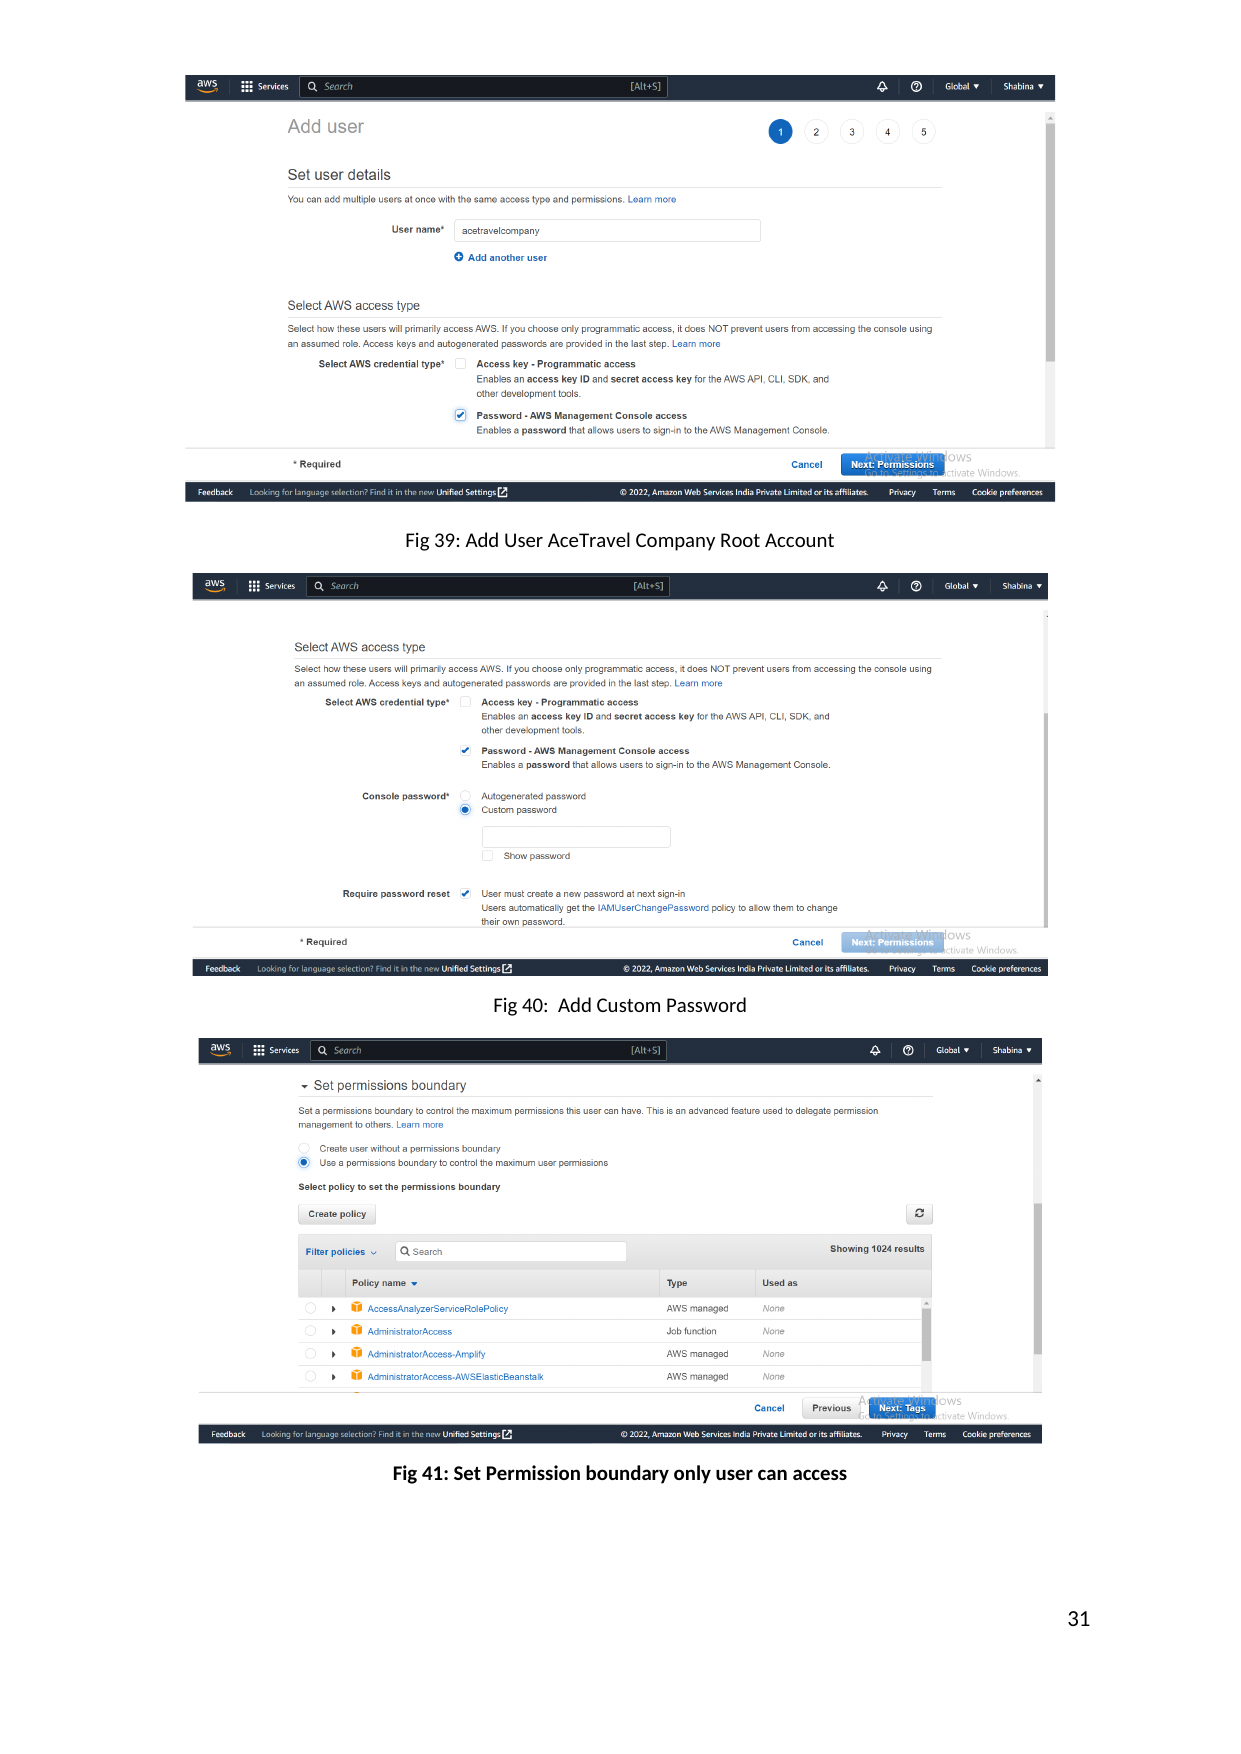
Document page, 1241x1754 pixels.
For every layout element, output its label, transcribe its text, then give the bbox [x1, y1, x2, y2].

text Fig 41: Set Permission boundary only user can access [150, 1460, 1090, 1486]
text Fig 40: Add Custom Password [150, 992, 1090, 1017]
text Fig 39: Add User AceTravel Company Root Account [150, 75, 1090, 552]
